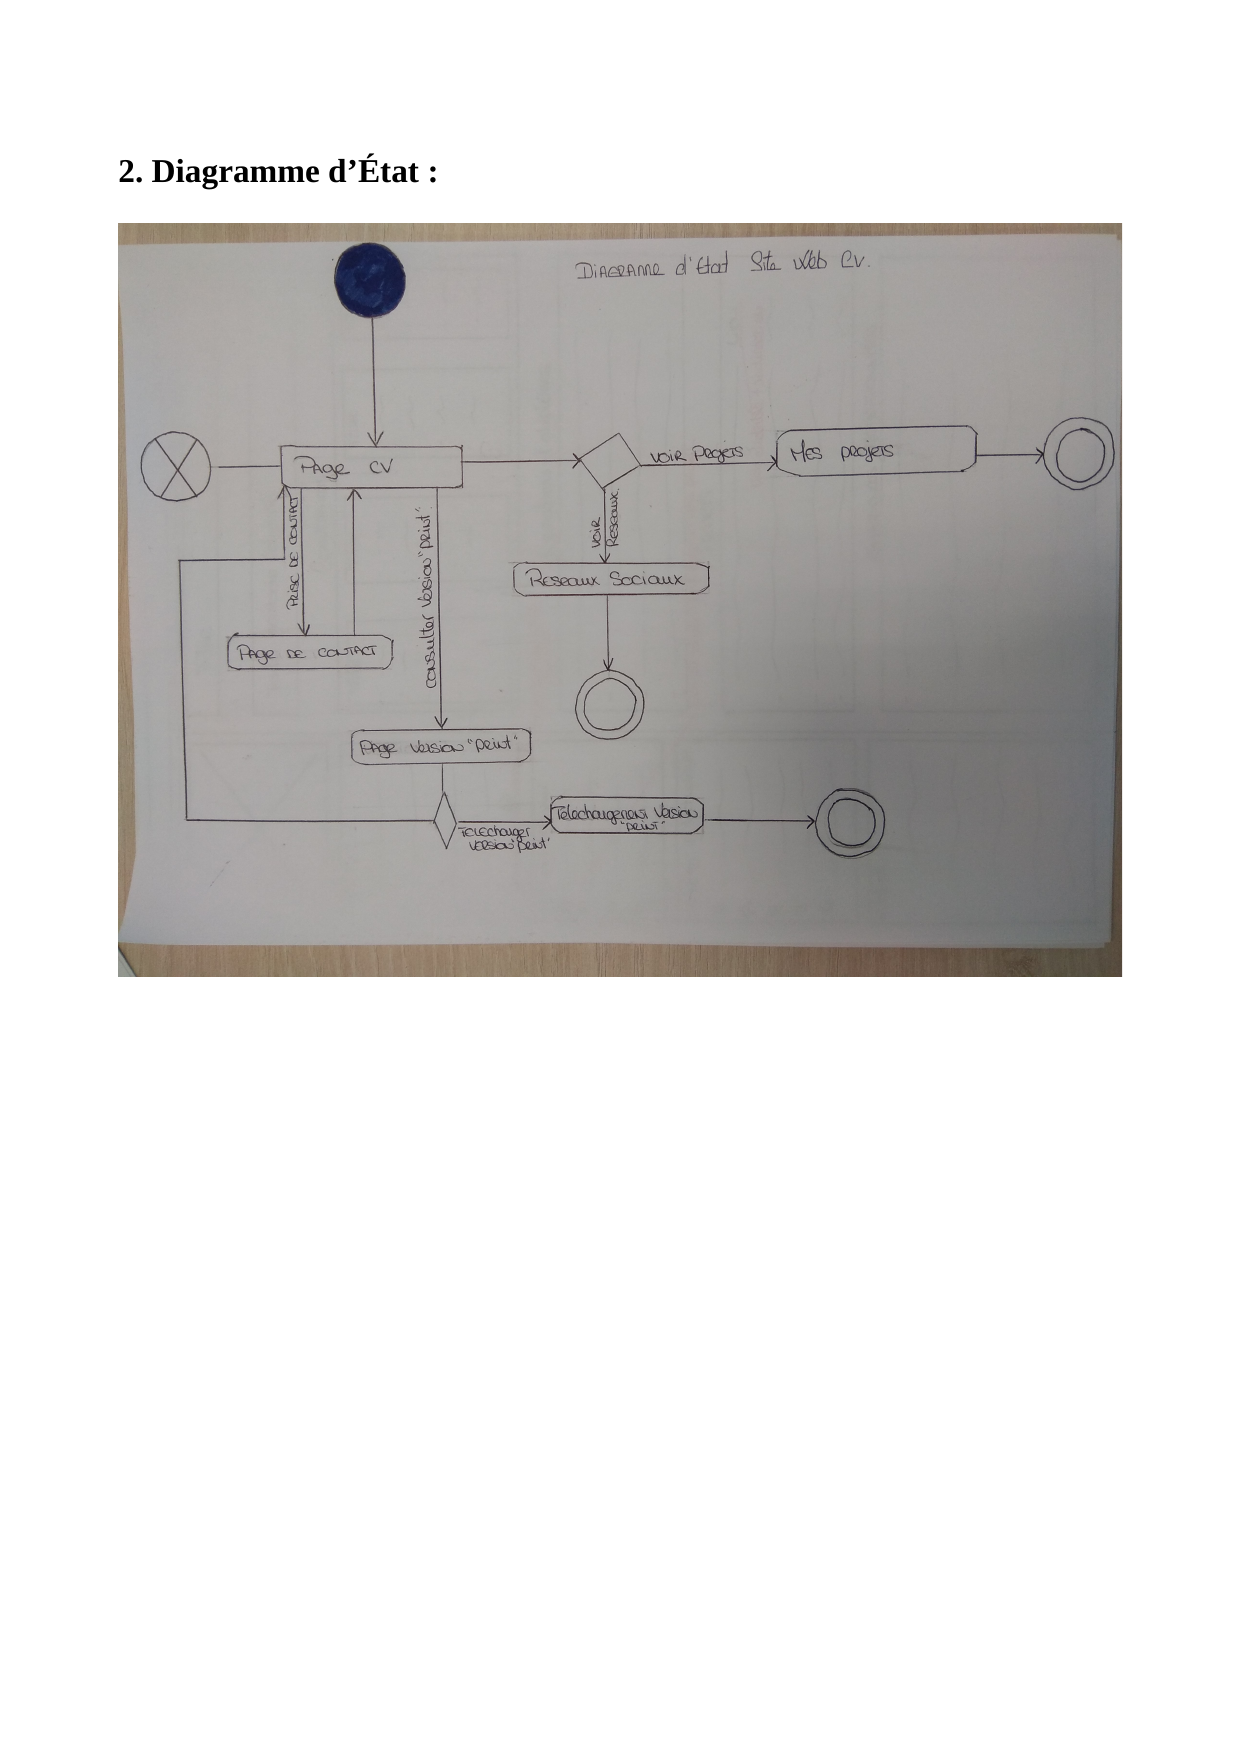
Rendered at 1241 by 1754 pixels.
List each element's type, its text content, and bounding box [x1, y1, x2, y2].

text 2. Diagramme d’État : [118, 152, 1122, 190]
picture [118, 223, 1123, 977]
